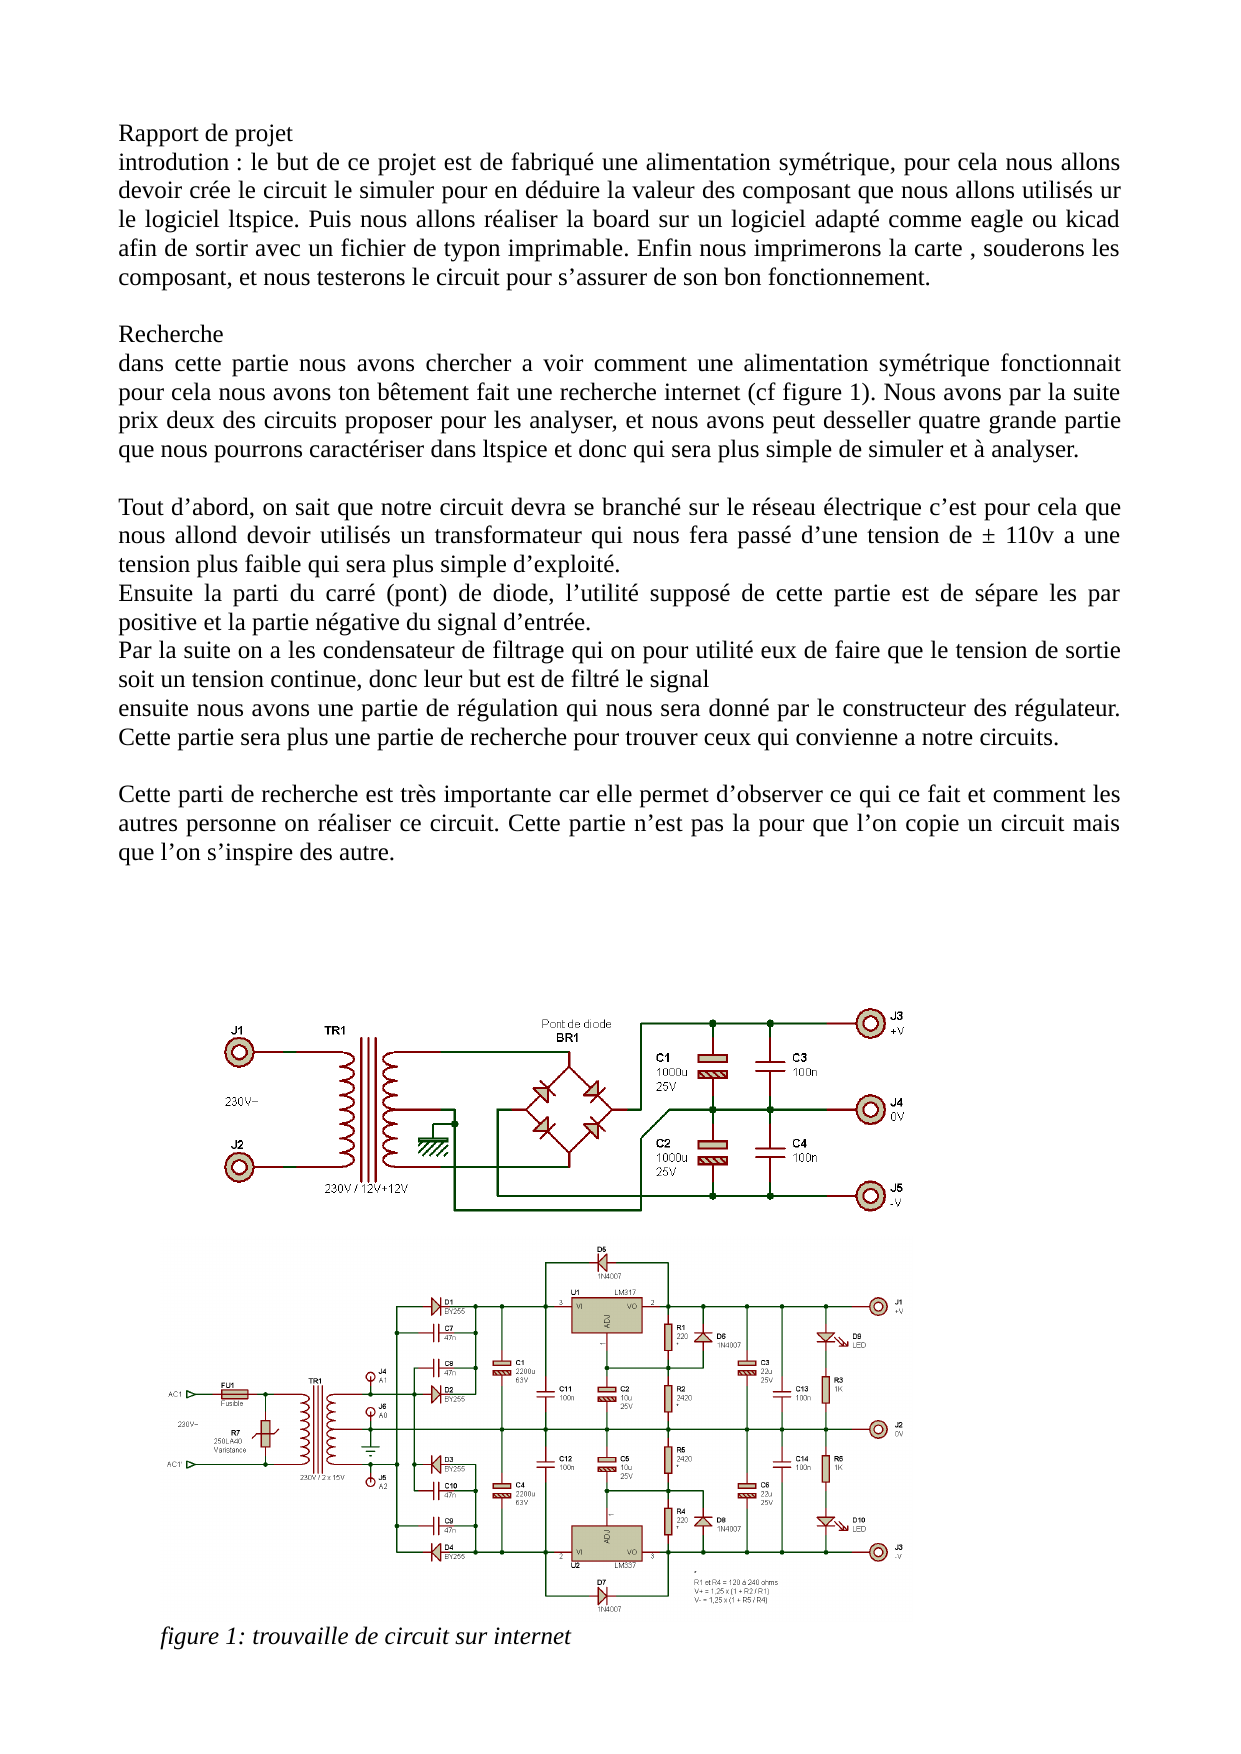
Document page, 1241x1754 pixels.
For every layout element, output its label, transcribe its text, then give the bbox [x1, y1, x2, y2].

text Recherche [118, 319, 1122, 348]
text [160, 1224, 912, 1236]
text Par la suite on a les condensateur de filtrage qui on pour utilité eux de faire que le tension de sortie soit un tension continue, donc leur but est de filtré le signal [118, 636, 1122, 693]
text dans cette partie nous avons chercher a voir comment une alimentation symétrique fonctionnait pour cela nous avons ton bêtement fait une recherche internet (cf figure 1). Nous avons par la suite prix deux des circuits proposer pour les analyser, et nous avons peut desseller quatre grande partie que nous pourrons caractériser dans ltspice et donc qui sera plus simple de simuler et à analyser. [118, 348, 1122, 463]
text figure 1: trouvaille de circuit sur internet [160, 1622, 912, 1650]
picture [210, 994, 913, 1224]
text introdution : le but de ce projet est de fabriqué une alimentation symétrique, pour cela nous allons devoir crée le circuit le simuler pour en déduire la valeur des composant que nous allons utilisés ur le logiciel ltspice. Puis nous allons réaliser la board sur un logiciel adapté comme eagle ou kicad afin de sortir avec un fichier de typon imprimable. Enfin nous imprimerons la carte , souderons les composant, et nous testerons le circuit pour s’assurer de son bon fonctionnement. [118, 147, 1122, 291]
text Cette parti de recherche est très importante car elle permet d’observer ce qui ce fait et comment les autres personne on réaliser ce circuit. Cette partie n’est pas la pour que l’on copie un circuit mais que l’on s’inspire des autre. [118, 779, 1122, 866]
text Ensuite la parti du carré (pont) de diode, l’utilité supposé de cette partie est de sépare les par positive et la partie négative du signal d’entrée. [118, 578, 1122, 636]
text Tout d’abord, on sait que notre circuit devra se branché sur le réseau électrique c’est pour cela que nous allond devoir utilisés un transformateur qui nous fera passé d’une tension de ± 110v a une tension plus faible qui sera plus simple d’exploité. [118, 492, 1122, 578]
text ensuite nous avons une partie de régulation qui nous sera donné par le constructeur des régulateur. Cette partie sera plus une partie de recherche pour trouver ceux qui convienne a notre circuits. [118, 693, 1122, 751]
picture [160, 1236, 913, 1622]
text Rapport de projet [118, 118, 1122, 147]
